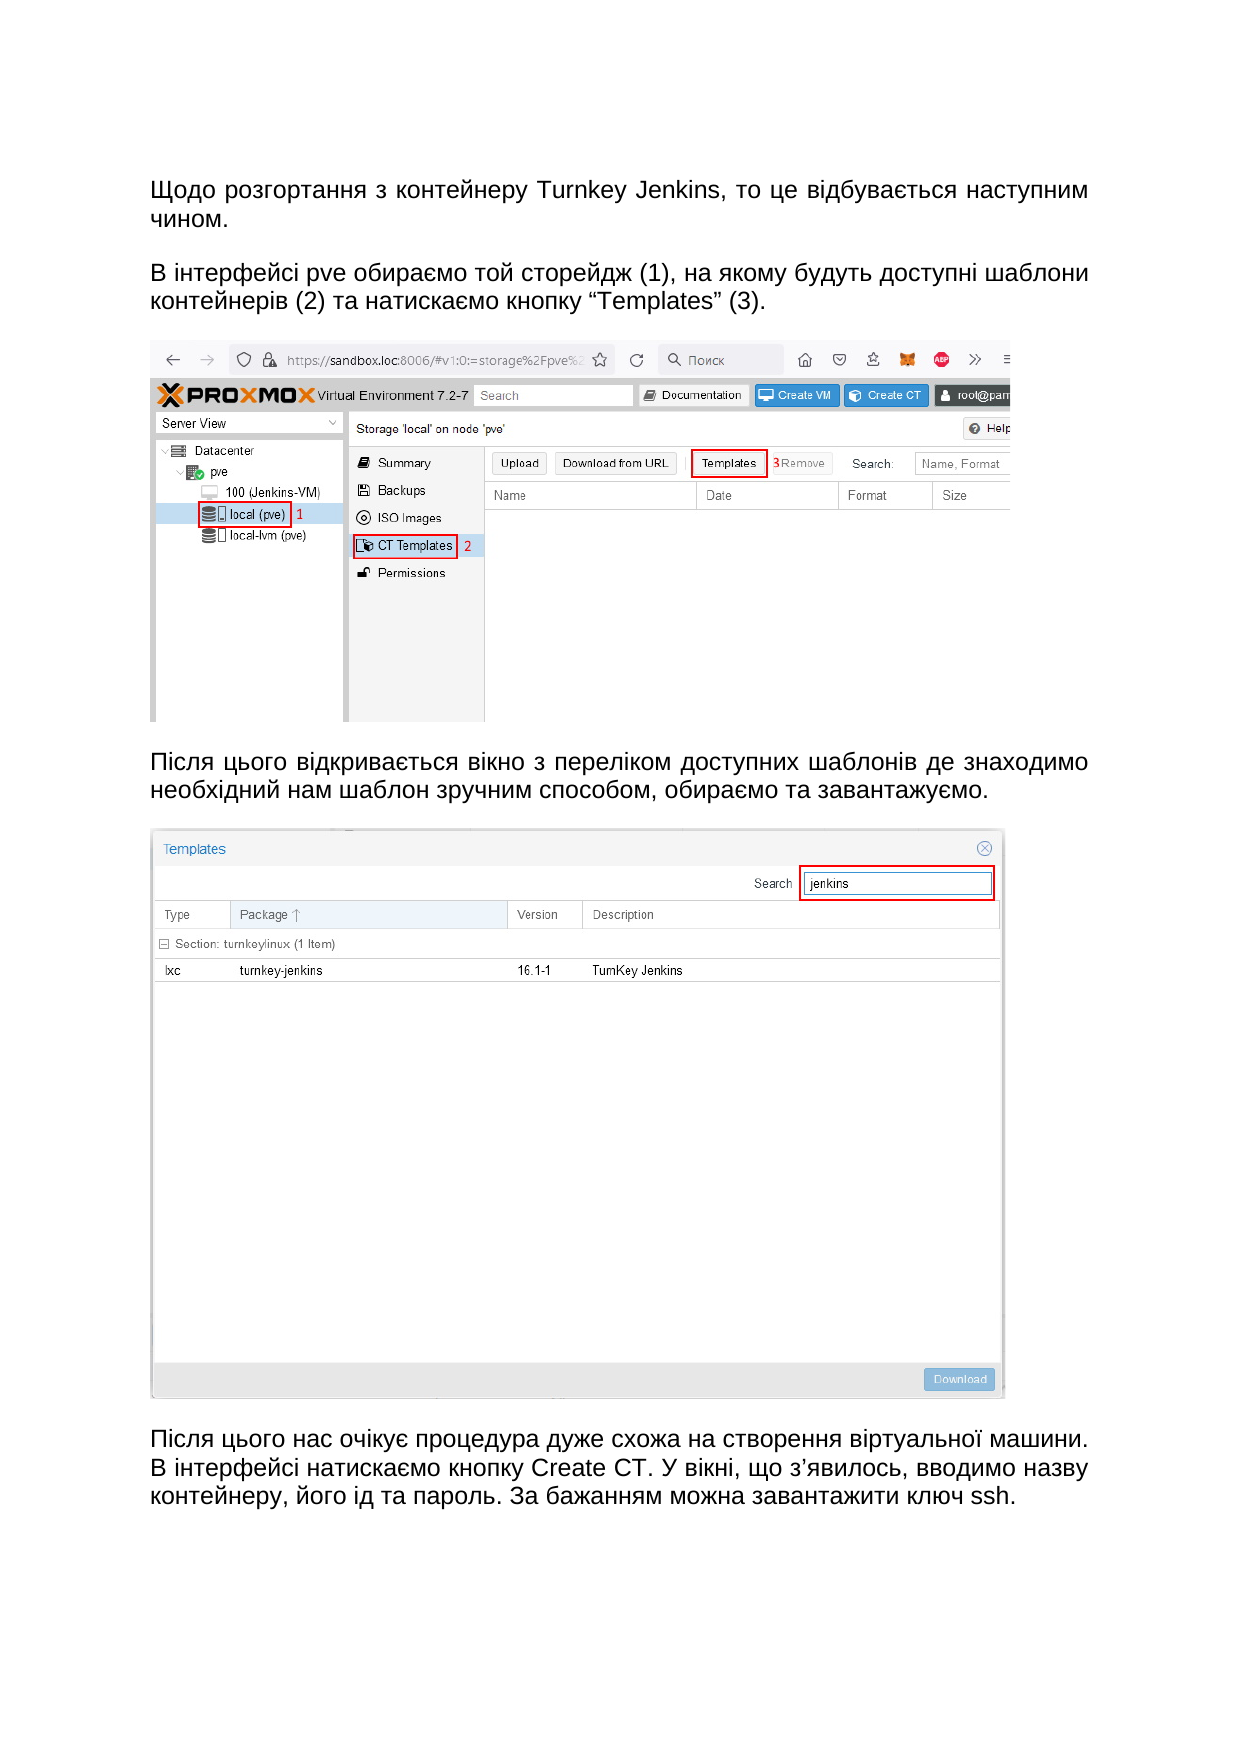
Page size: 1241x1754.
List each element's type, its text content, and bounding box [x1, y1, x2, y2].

picture [150, 340, 1011, 722]
picture [150, 828, 1006, 1399]
text В інтерфейсі pve обираємо той сторейдж (1), на якому будуть доступні шаблони контейнерів (2) та натискаємо кнопку “Templates” (3). [150, 257, 1090, 315]
text Після цього відкривається вікно з переліком доступних шаблонів де знаходимо необхідний нам шаблон зручним способом, обираємо та завантажуємо. [150, 746, 1090, 804]
text Після цього нас очікує процедура дуже схожа на створення віртуальної машини. В інтерфейсі натискаємо кнопку Create CT. У вікні, що з’явилось, вводимо назву контейнеру, його ід та пароль. За бажанням можна завантажити ключ ssh. [150, 1424, 1090, 1510]
text Щодо розгортання з контейнеру Turnkey Jenkins, то це відбувається наступним чином. [150, 175, 1090, 232]
